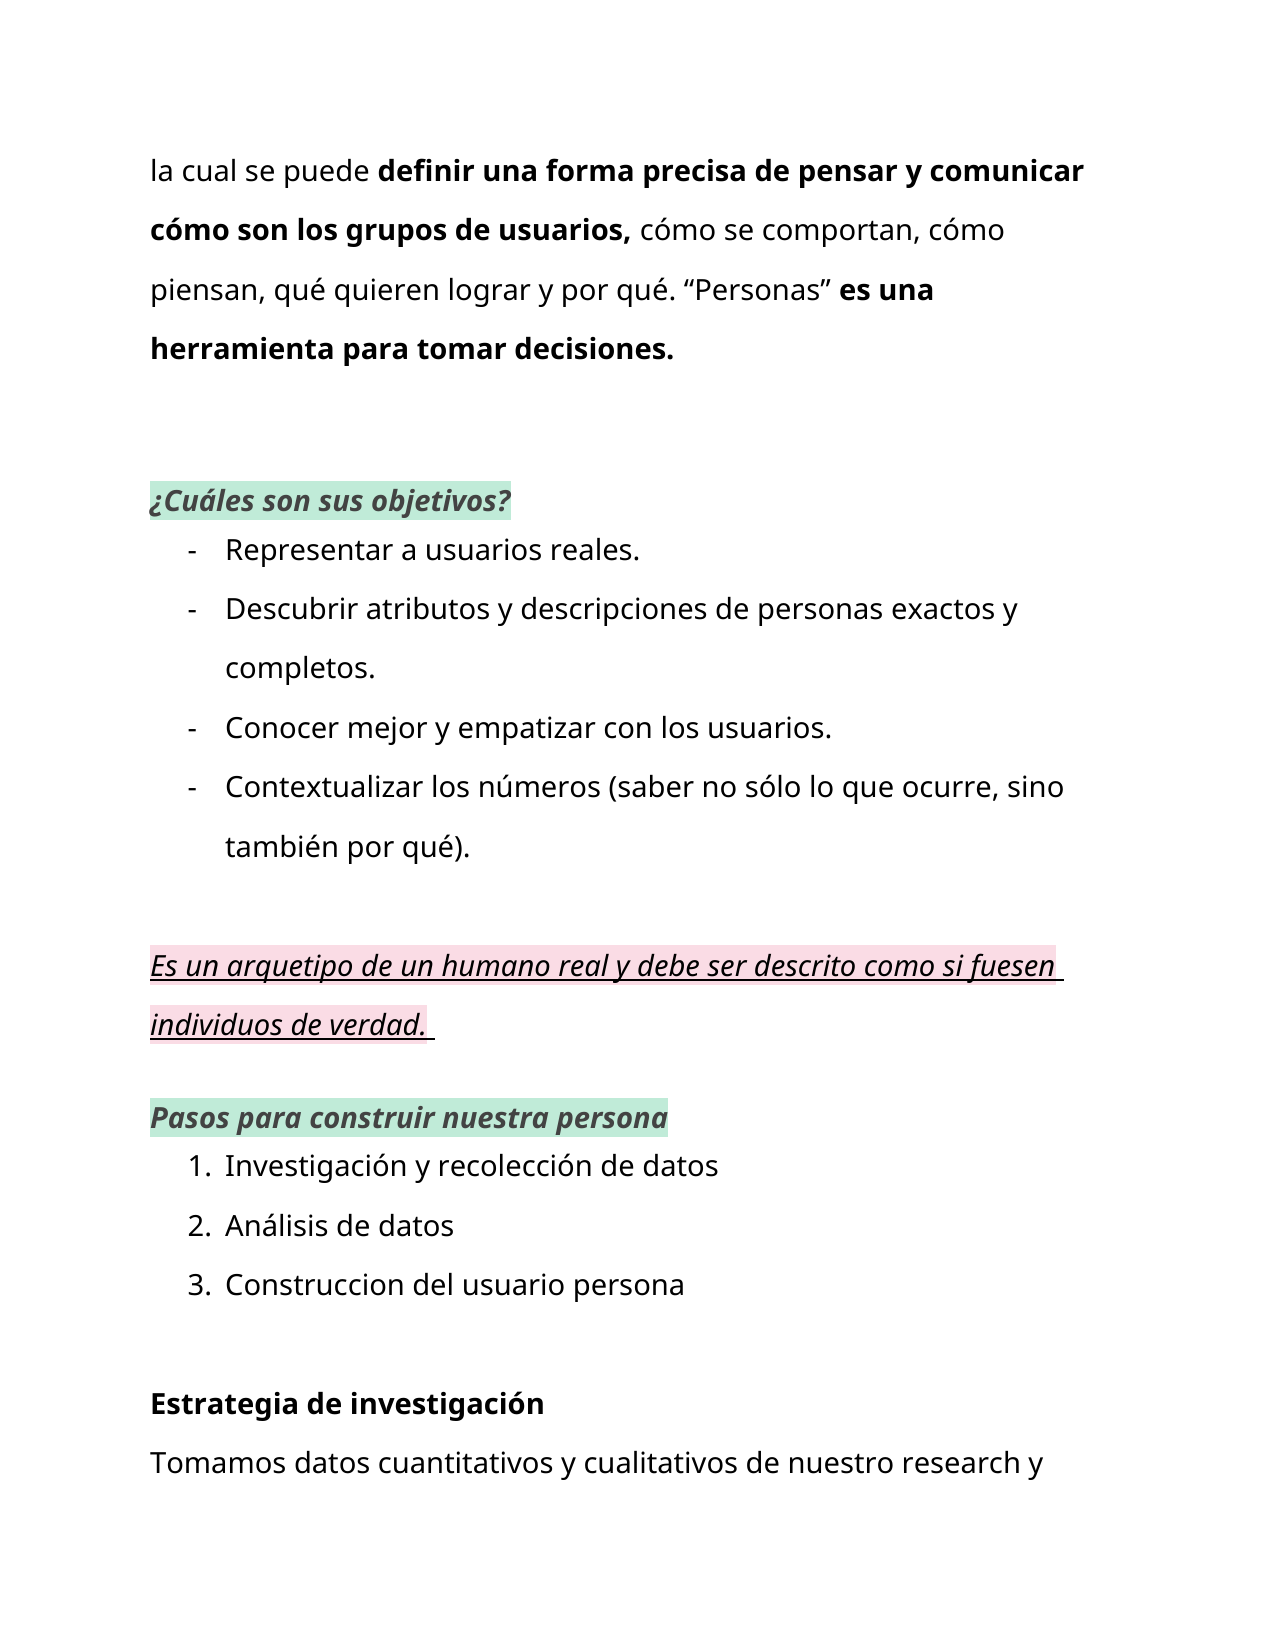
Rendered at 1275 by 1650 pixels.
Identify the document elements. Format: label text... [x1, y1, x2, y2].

list Análisis de datos [187, 1205, 1125, 1244]
subtitle ¿Cuáles son sus objetivos? [511, 481, 1125, 520]
text Tomamos datos cuantitativos y cualitativos de nuestro research y [150, 1443, 1125, 1482]
list Representar a usuarios reales. [187, 529, 1125, 568]
list Construccion del usuario persona [187, 1264, 1125, 1304]
list Contextualizar los números (saber no sólo lo que ocurre, sino también por qué). [187, 767, 1125, 866]
list Conocer mejor y empatizar con los usuarios. [187, 707, 1125, 747]
list Descubrir atributos y descripciones de personas exactos y completos. [187, 588, 1125, 687]
text la cual se puede definir una forma precisa de pensar y comunicar cómo son los grupos de usuarios, cómo se comportan, cómo piensan, qué quieren lograr y por qué. “Personas” es una herramienta para tomar decisiones. [150, 150, 1125, 368]
list Investigación y recolección de datos [187, 1145, 1125, 1185]
subtitle Pasos para construir nuestra persona [150, 1097, 1125, 1137]
text Es un arquetipo de un humano real y debe ser descrito como si fuesen individuos de verdad. [150, 945, 1125, 1044]
text Estrategia de investigación [150, 1383, 1125, 1423]
